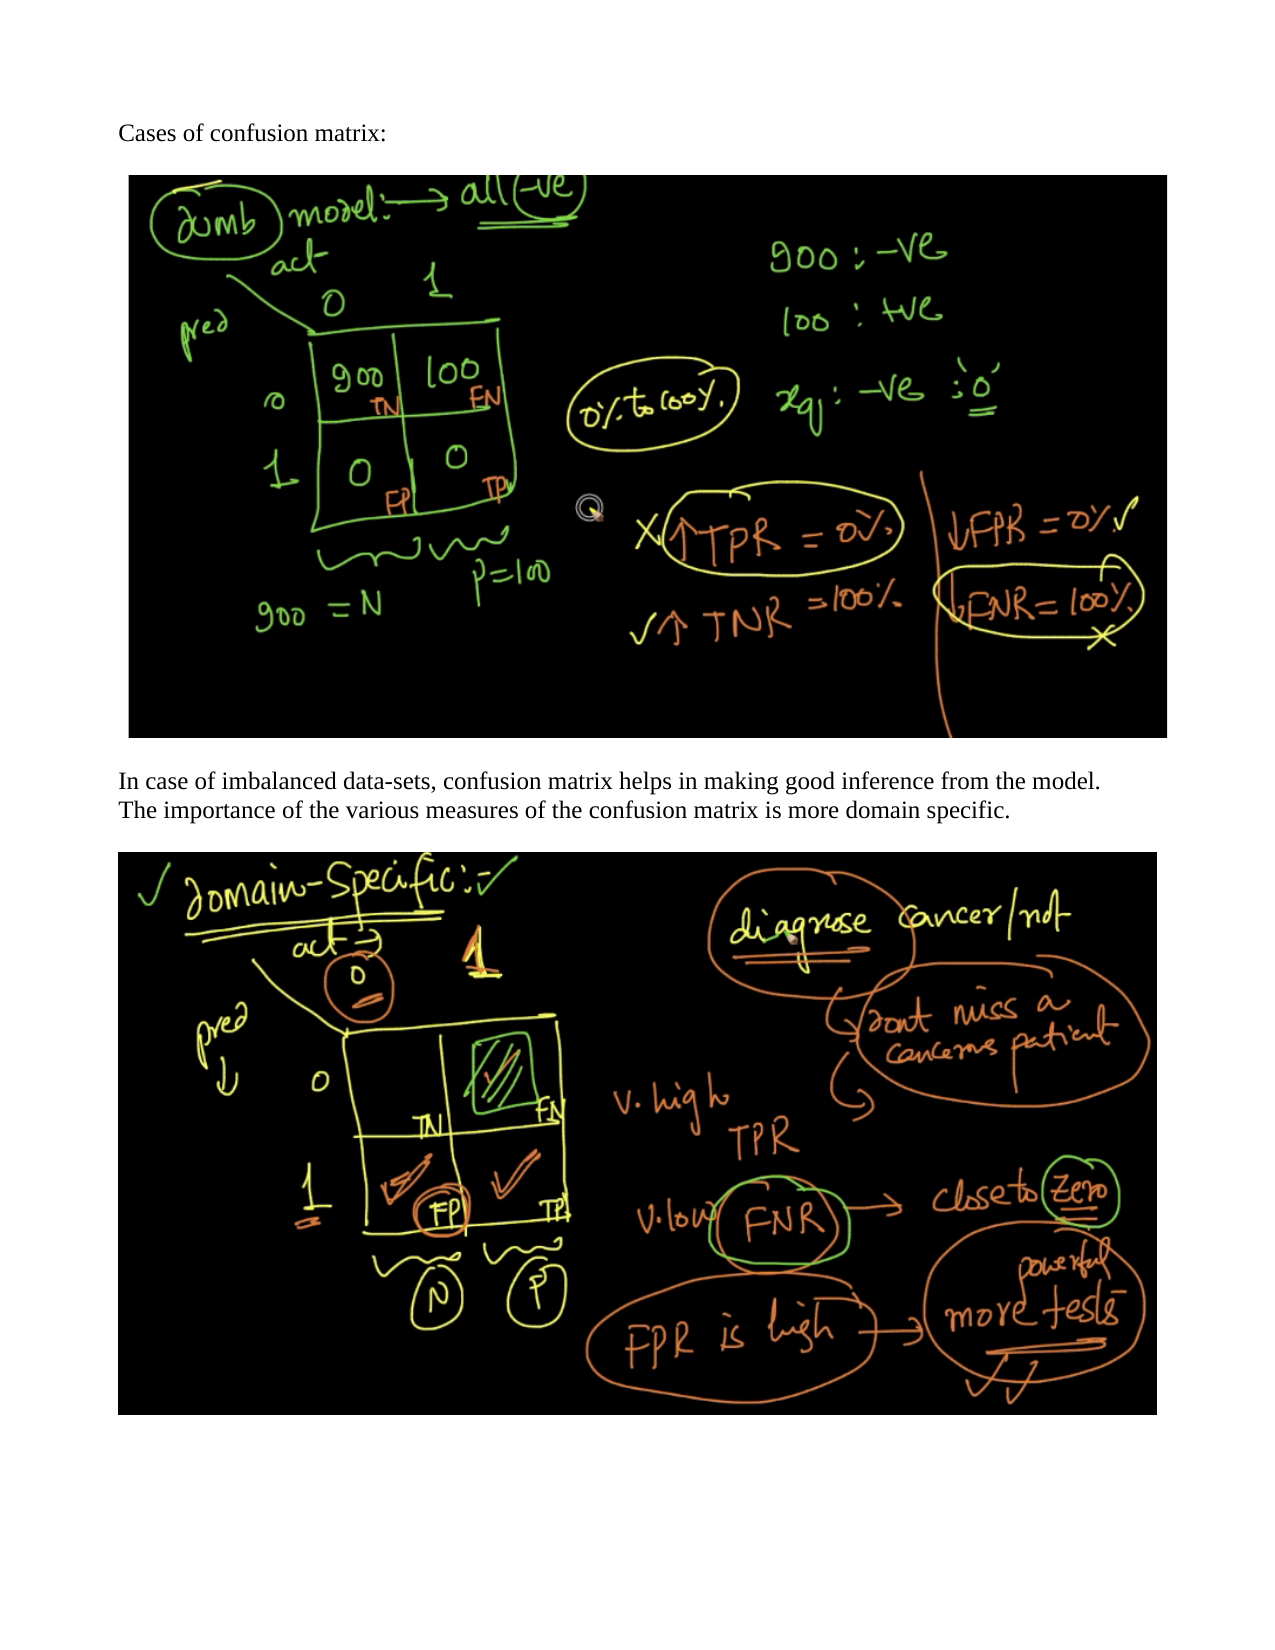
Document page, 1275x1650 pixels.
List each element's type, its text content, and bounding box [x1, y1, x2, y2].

picture [128, 175, 1168, 738]
text Cases of confusion matrix: [118, 118, 1157, 147]
picture [118, 852, 1157, 1415]
text The importance of the various measures of the confusion matrix is more domain specific. [118, 795, 1157, 824]
text In case of imbalanced data-sets, confusion matrix helps in making good inference from the model. [118, 766, 1157, 795]
